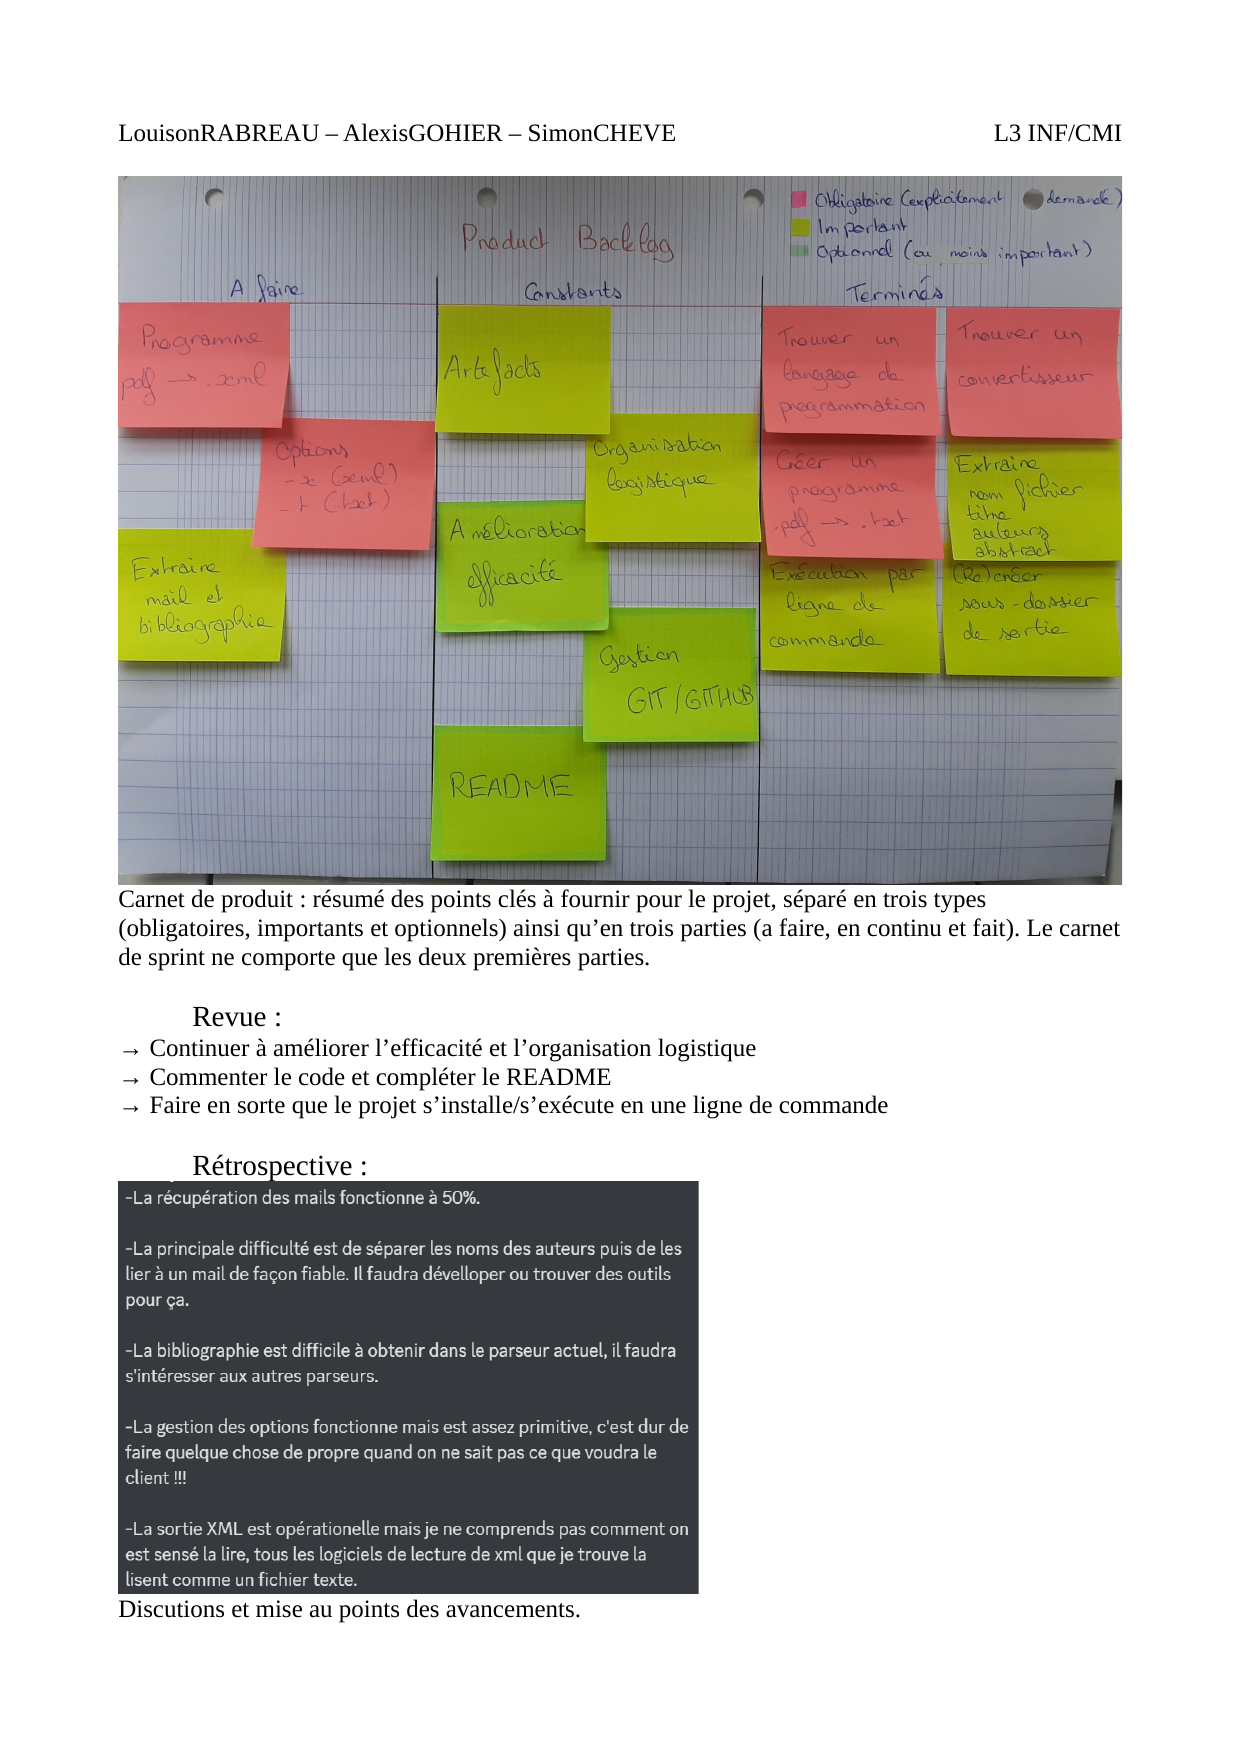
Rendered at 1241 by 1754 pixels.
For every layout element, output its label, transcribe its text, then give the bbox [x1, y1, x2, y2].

text → Commenter le code et compléter le README [118, 1062, 1122, 1090]
text Carnet de produit : résumé des points clés à fournir pour le projet, séparé en trois types (obligatoires, importants et optionnels) ainsi qu’en trois parties (a faire, en continu et fait). Le carnet de sprint ne comporte que les deux premières parties. [118, 885, 1122, 971]
picture [118, 1181, 699, 1594]
picture [118, 176, 1123, 885]
text → Continuer à améliorer l’efficacité et l’organisation logistique [118, 1033, 1122, 1062]
text Discutions et mise au points des avancements. [118, 1594, 1122, 1623]
text → Faire en sorte que le projet s’installe/s’exécute en une ligne de commande Rétrospective : [118, 1090, 1122, 1181]
text Revue : [118, 999, 1122, 1033]
